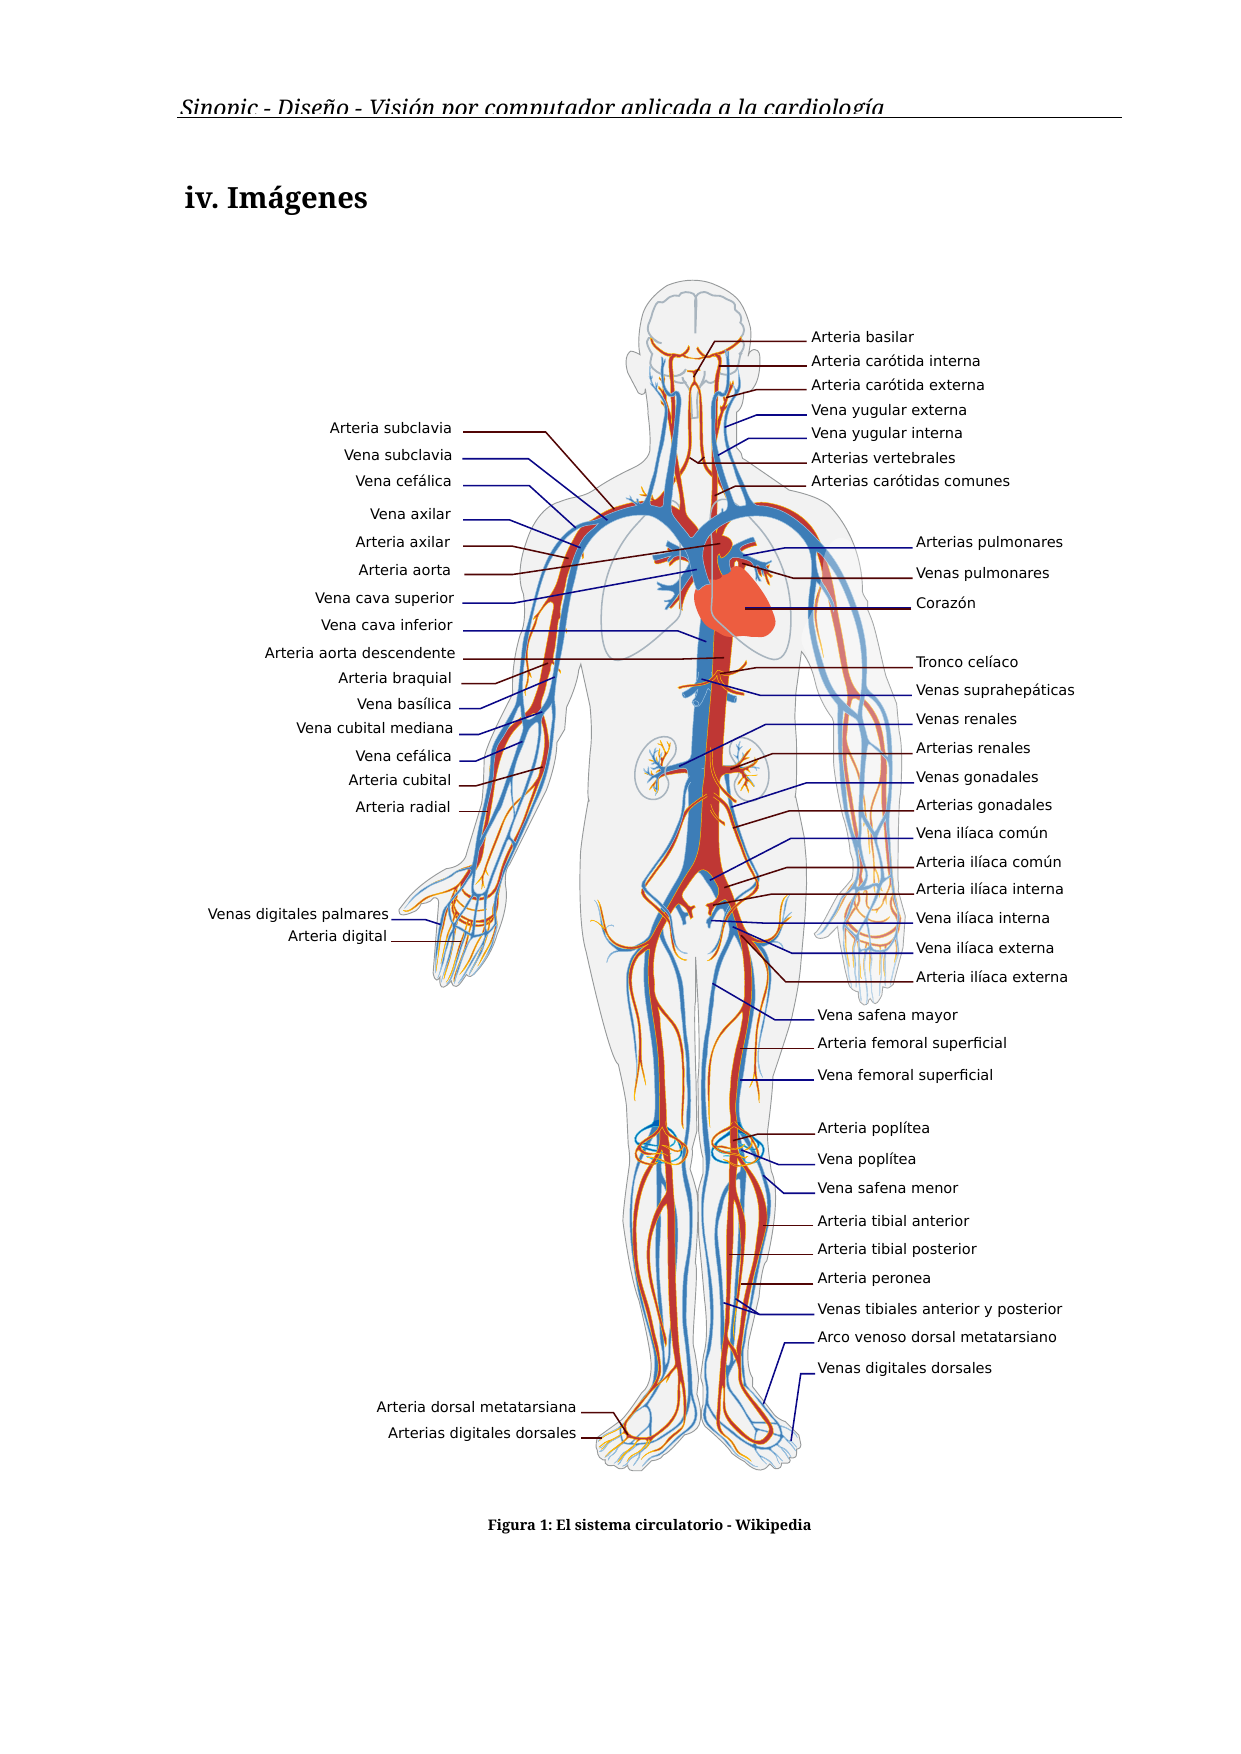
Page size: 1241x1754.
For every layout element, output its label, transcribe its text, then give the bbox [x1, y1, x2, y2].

list Figura 1: El sistema circulatorio - Wikipedia [177, 241, 1122, 1534]
list Imágenes [177, 177, 1122, 217]
